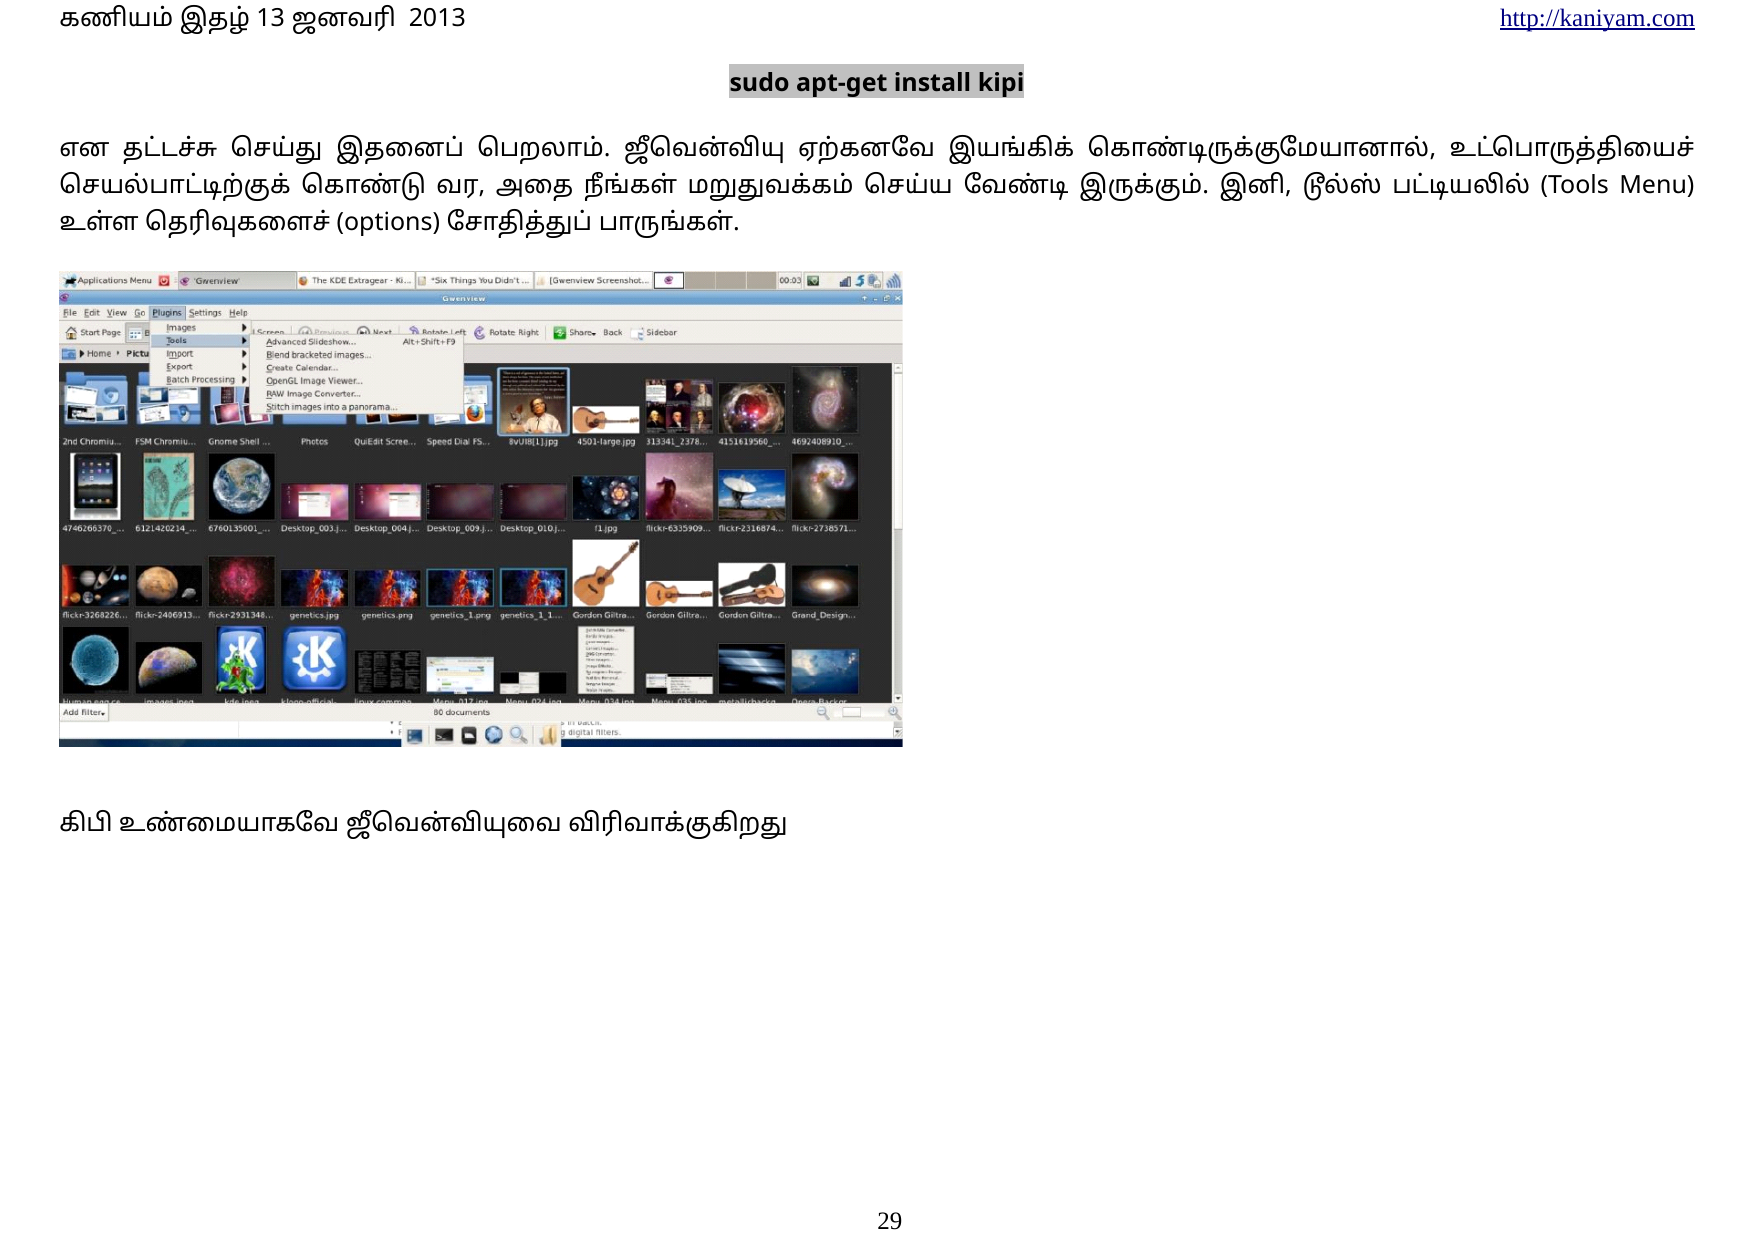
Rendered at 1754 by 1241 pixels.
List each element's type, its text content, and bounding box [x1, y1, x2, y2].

text கிபி உண்மையாகவே ஜீவென்வியுவை விரிவாக்குகிறது [59, 809, 1695, 842]
text sudo apt-get install kipi [59, 64, 1695, 98]
text என தட்டச்சு செய்து இதனைப் பெறலாம். ஜீவென்வியு ஏற்கனவே இயங்கிக் கொண்டிருக்குமேயானால், உட்பொருத்தியைச் செயல்பாட்டிற்குக் கொண்டு வர, அதை நீங்கள் மறுதுவக்கம் செய்ய வேண்டி இருக்கும். இனி, டூல்ஸ் பட்டியலில் (Tools Menu) உள்ள தெரிவுகளைச் (options) சோதித்துப் பாருங்கள். [59, 130, 1695, 241]
